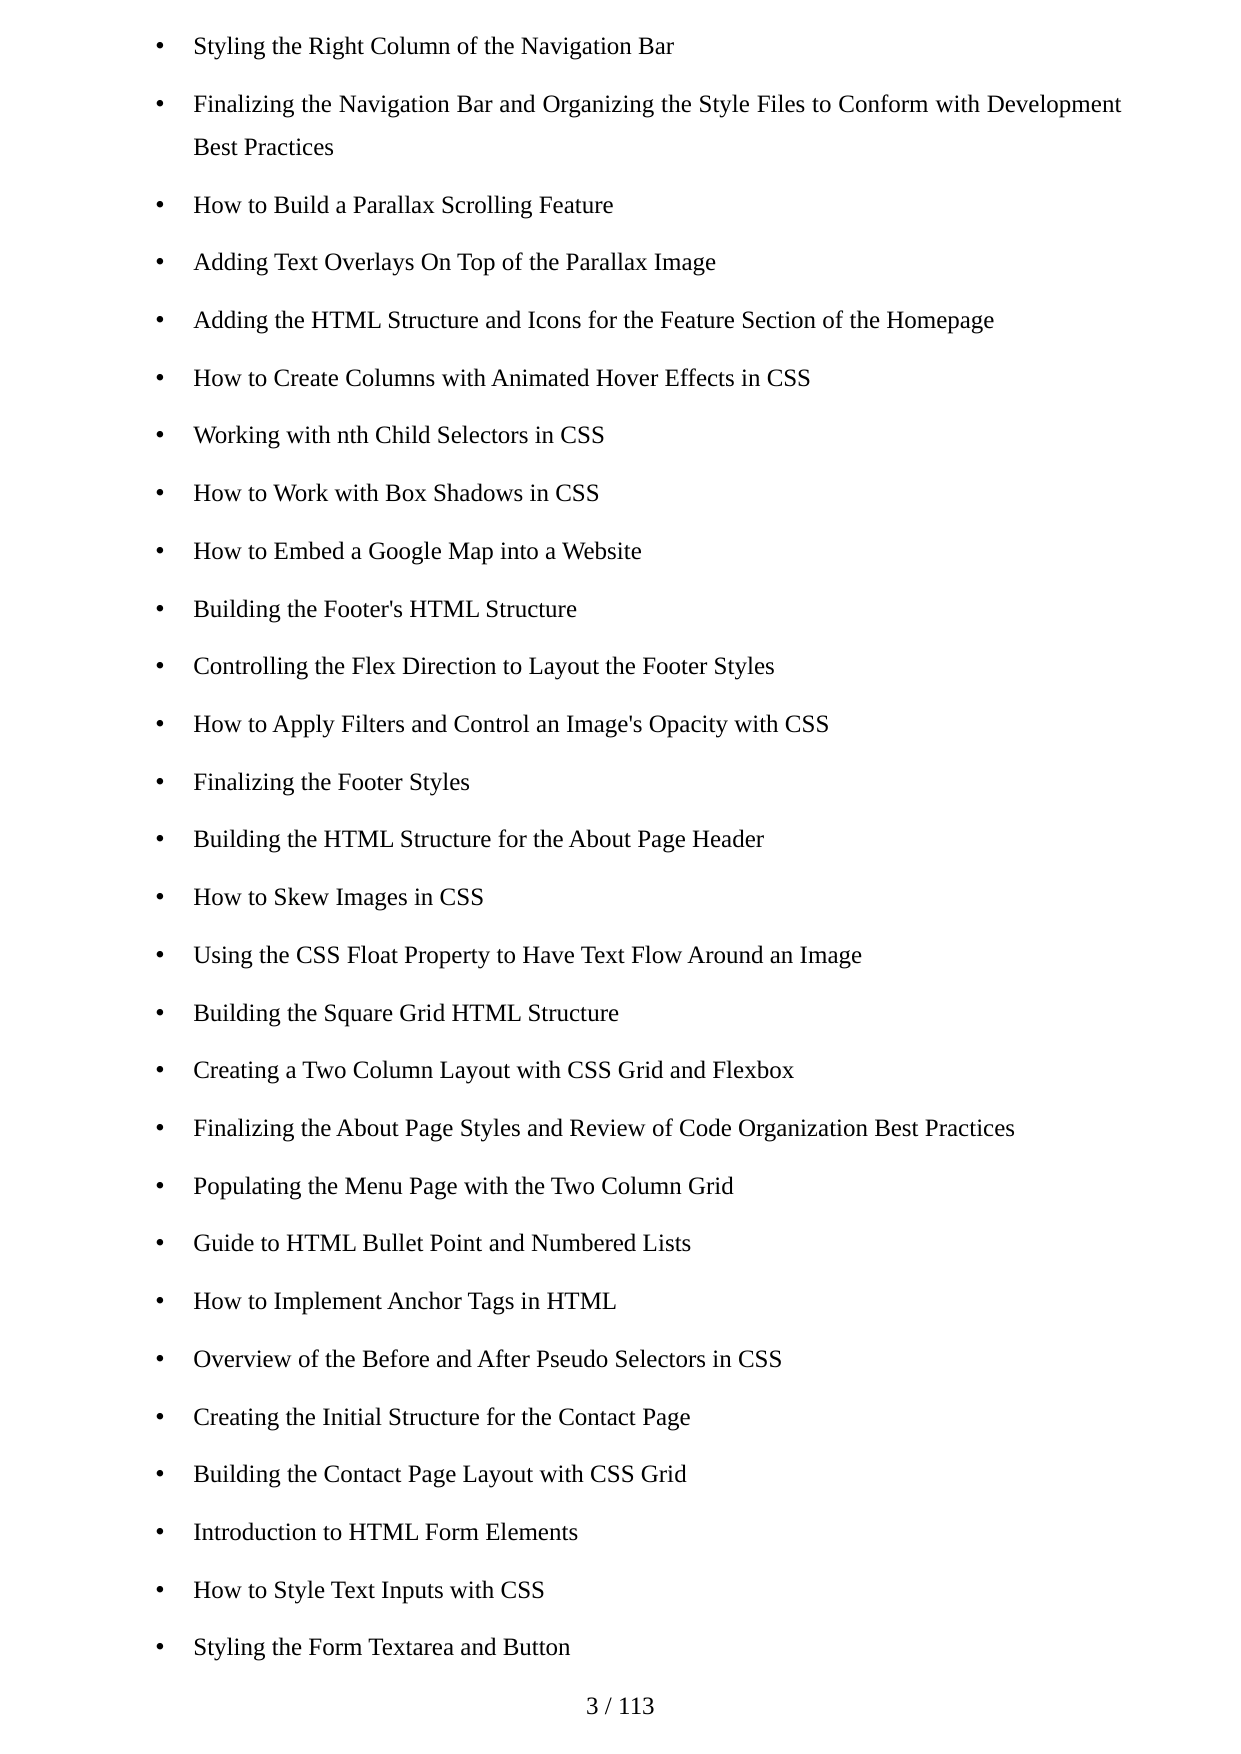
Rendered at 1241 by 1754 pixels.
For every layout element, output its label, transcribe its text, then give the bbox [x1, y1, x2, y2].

list Controlling the Flex Direction to Layout the Footer Styles [156, 651, 1122, 680]
list Creating a Two Column Layout with CSS Grid and Flexbox [156, 1055, 1122, 1084]
list Finalizing the About Page Styles and Review of Code Organization Best Practices [156, 1113, 1122, 1142]
list How to Implement Anchor Tags in HTML [156, 1286, 1122, 1315]
list Adding the HTML Structure and Icons for the Feature Section of the Homepage [156, 305, 1122, 334]
list How to Skew Images in CSS [156, 882, 1122, 911]
list Using the CSS Float Property to Have Text Flow Around an Image [156, 940, 1122, 969]
list How to Apply Filters and Control an Image's Opacity with CSS [156, 709, 1122, 738]
list Styling the Right Column of the Navigation Bar [156, 31, 1122, 60]
list Adding Text Overlays On Top of the Parallax Image [156, 247, 1122, 276]
list How to Create Columns with Animated Hover Effects in CSS [156, 363, 1122, 392]
list Working with nth Child Selectors in CSS [156, 421, 1122, 449]
list Building the HTML Structure for the About Page Header [156, 824, 1122, 853]
list How to Work with Box Shadows in CSS [156, 478, 1122, 507]
list Building the Contact Page Layout with CSS Grid [156, 1459, 1122, 1488]
list Populating the Menu Page with the Two Column Grid [156, 1171, 1122, 1199]
list Building the Footer's HTML Structure [156, 594, 1122, 622]
list Finalizing the Footer Styles [156, 767, 1122, 796]
list Overview of the Before and After Pseudo Selectors in CSS [156, 1344, 1122, 1373]
list Finalizing the Navigation Bar and Organizing the Style Files to Conform with Development Best Practices [156, 89, 1122, 161]
list Building the Square Grid HTML Structure [156, 998, 1122, 1026]
list How to Style Text Inputs with CSS [156, 1575, 1122, 1603]
list Creating the Initial Structure for the Contact Page [156, 1402, 1122, 1430]
list How to Embed a Google Map into a Website [156, 536, 1122, 565]
list How to Build a Parallax Scrolling Feature [156, 190, 1122, 218]
list Guide to HTML Bullet Point and Numbered Lists [156, 1228, 1122, 1257]
list Styling the Form Textarea and Button [156, 1632, 1122, 1661]
list Introduction to HTML Form Elements [156, 1517, 1122, 1546]
